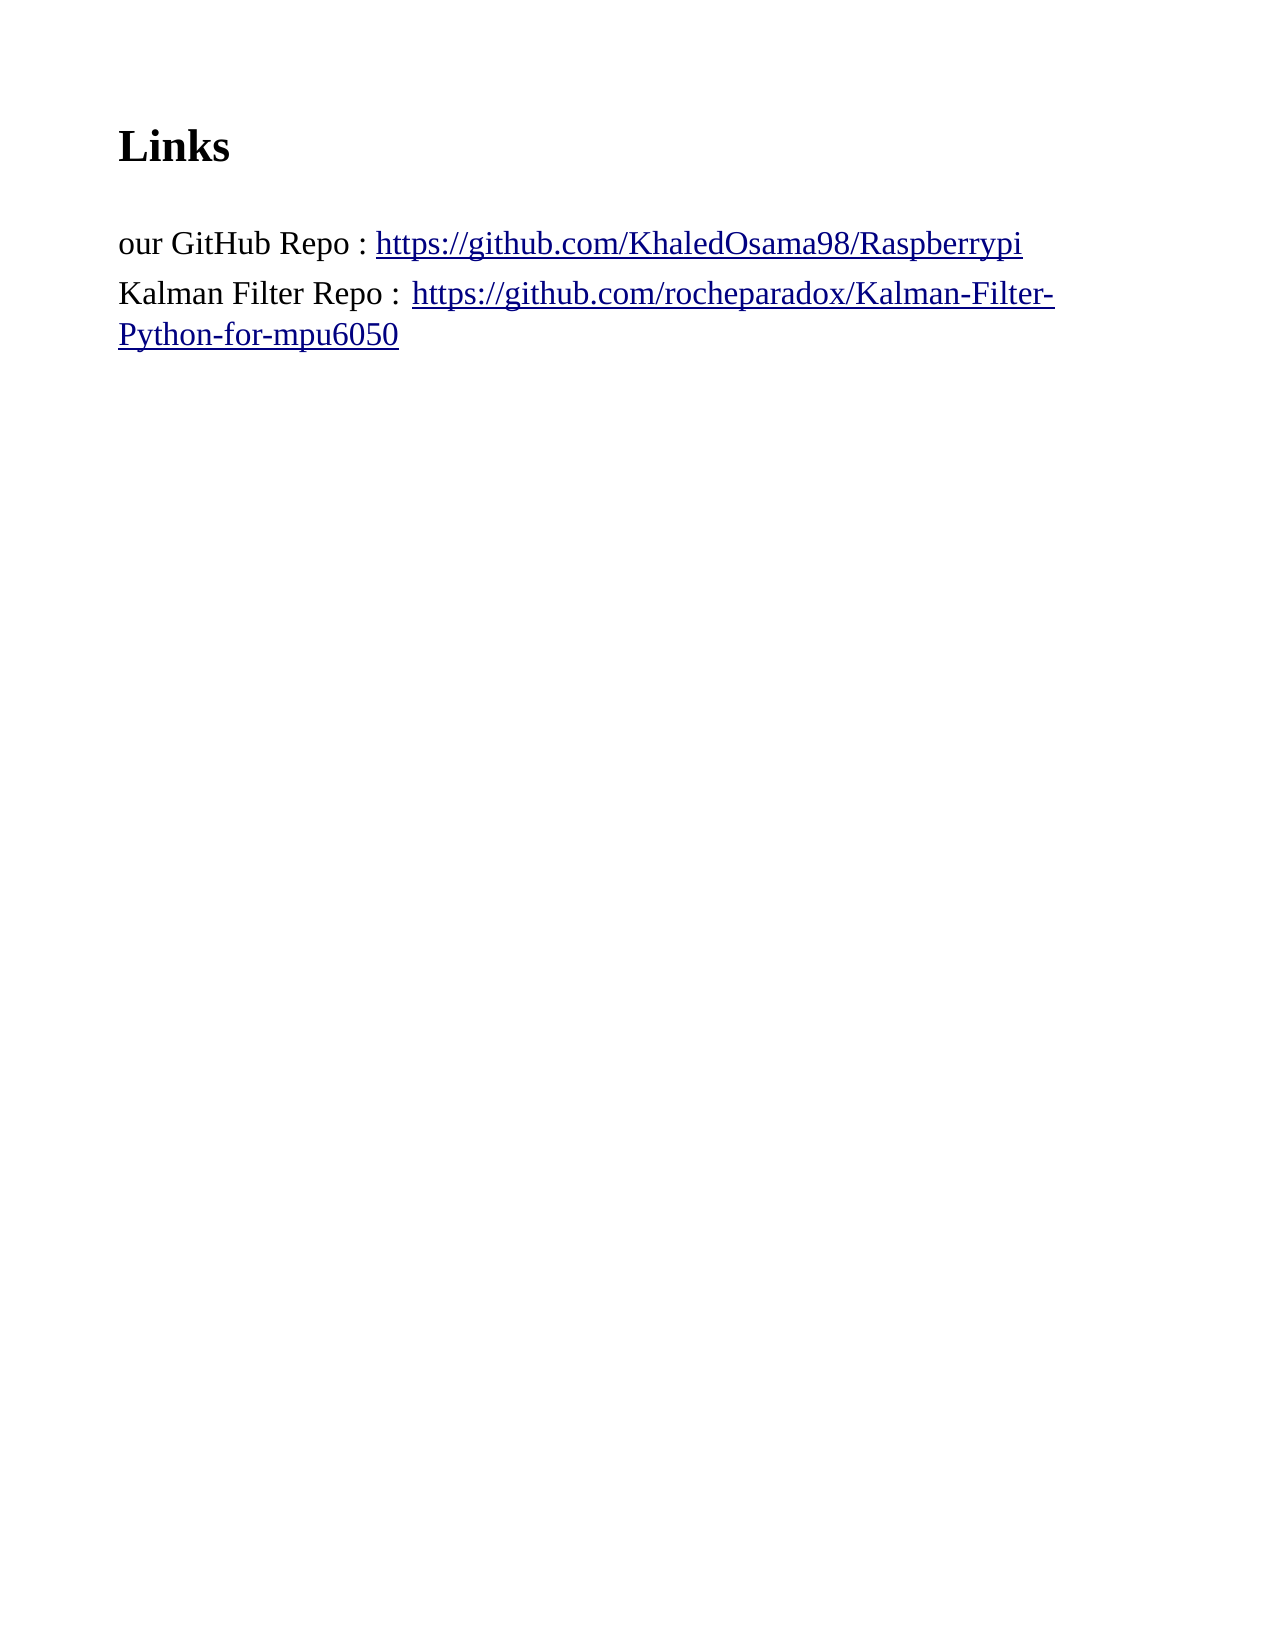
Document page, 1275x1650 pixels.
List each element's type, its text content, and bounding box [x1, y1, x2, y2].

text Links [118, 118, 1157, 171]
text Kalman Filter Repo : https://github.com/rocheparadox/Kalman-Filter-Python-for-mpu6050 [118, 262, 1157, 353]
text our GitHub Repo : https://github.com/KhaledOsama98/Raspberrypi [118, 223, 1157, 262]
